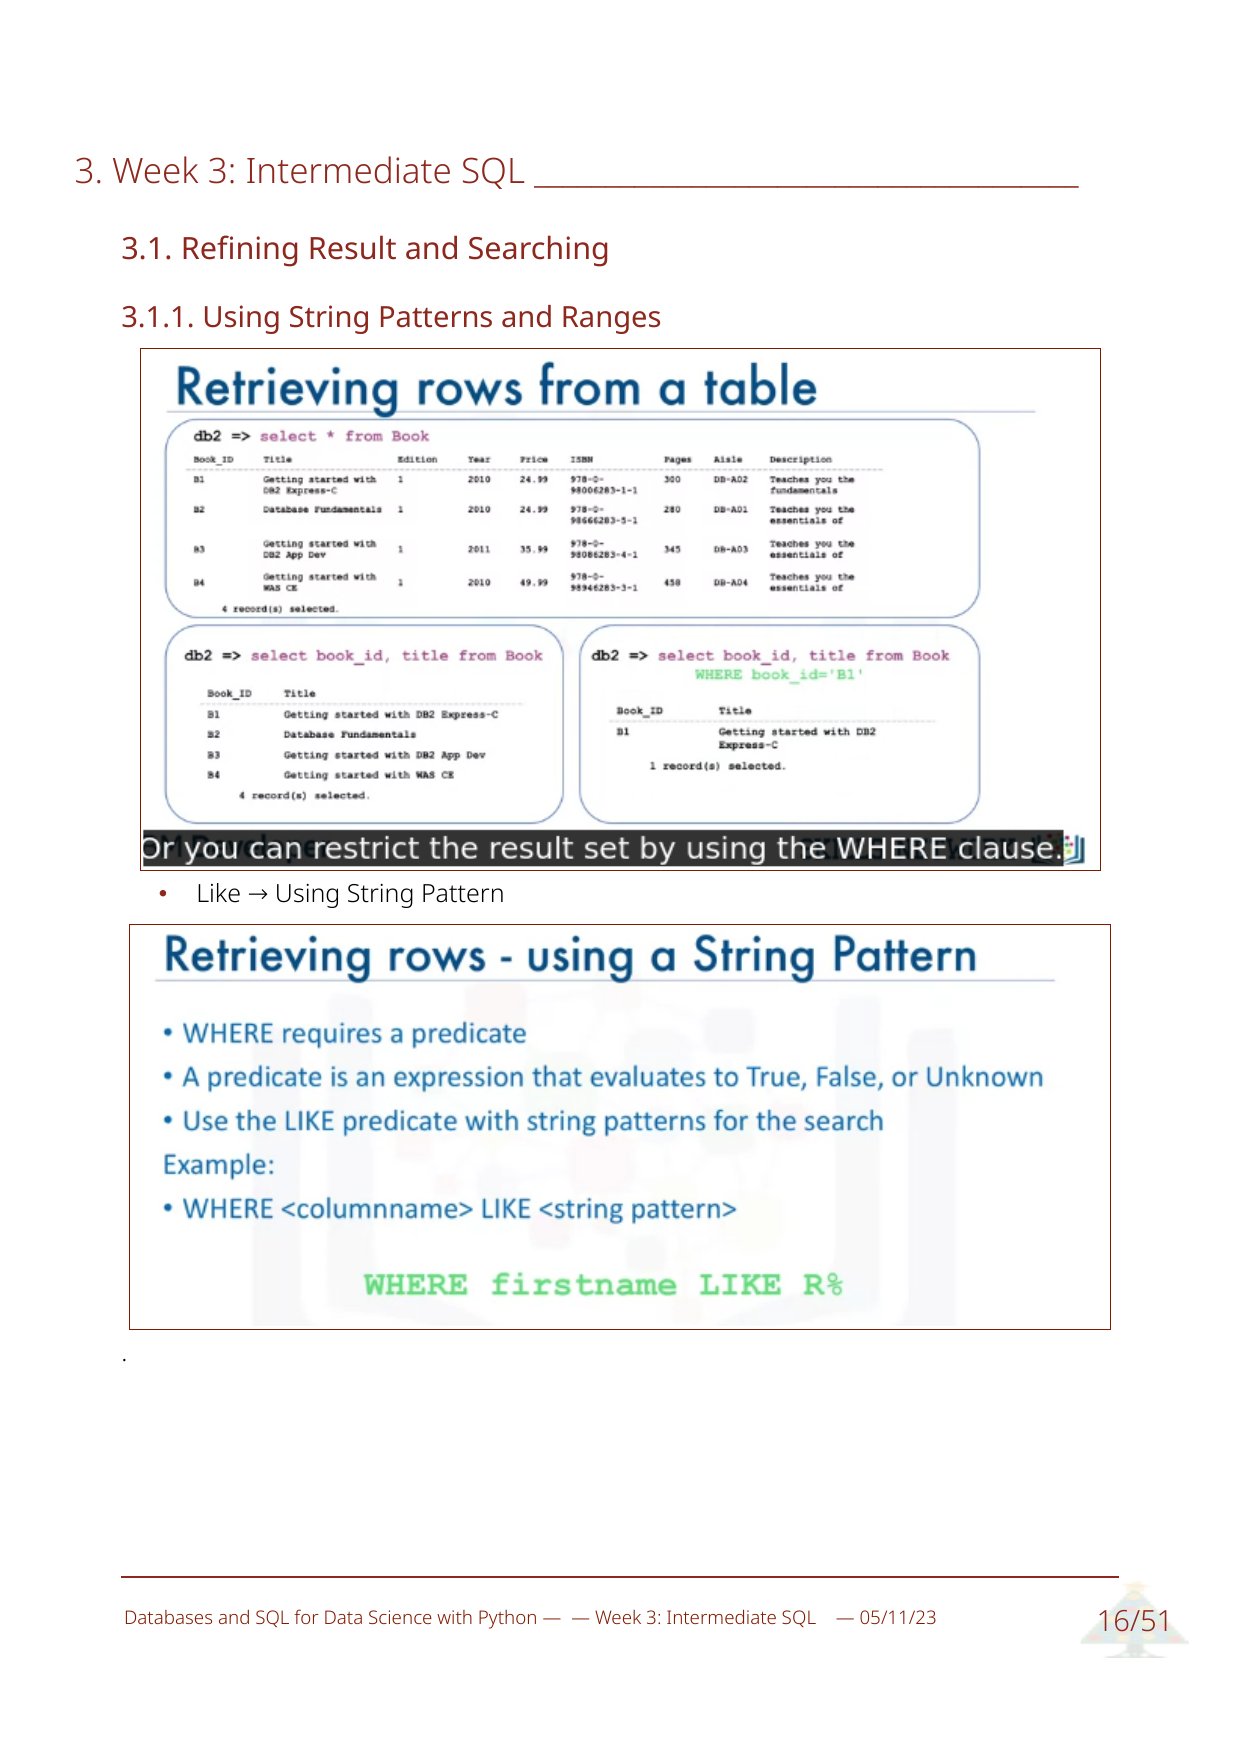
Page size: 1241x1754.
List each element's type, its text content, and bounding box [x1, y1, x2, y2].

picture [132, 927, 1108, 1326]
text [130, 925, 1110, 1329]
picture [143, 351, 1097, 868]
subtitle Using String Patterns and Ranges [121, 296, 1119, 336]
list [141, 349, 1100, 870]
subtitle Refining Result and Searching [121, 227, 1119, 269]
text . [121, 942, 1119, 1368]
list Like → Using String Pattern [158, 366, 1119, 910]
